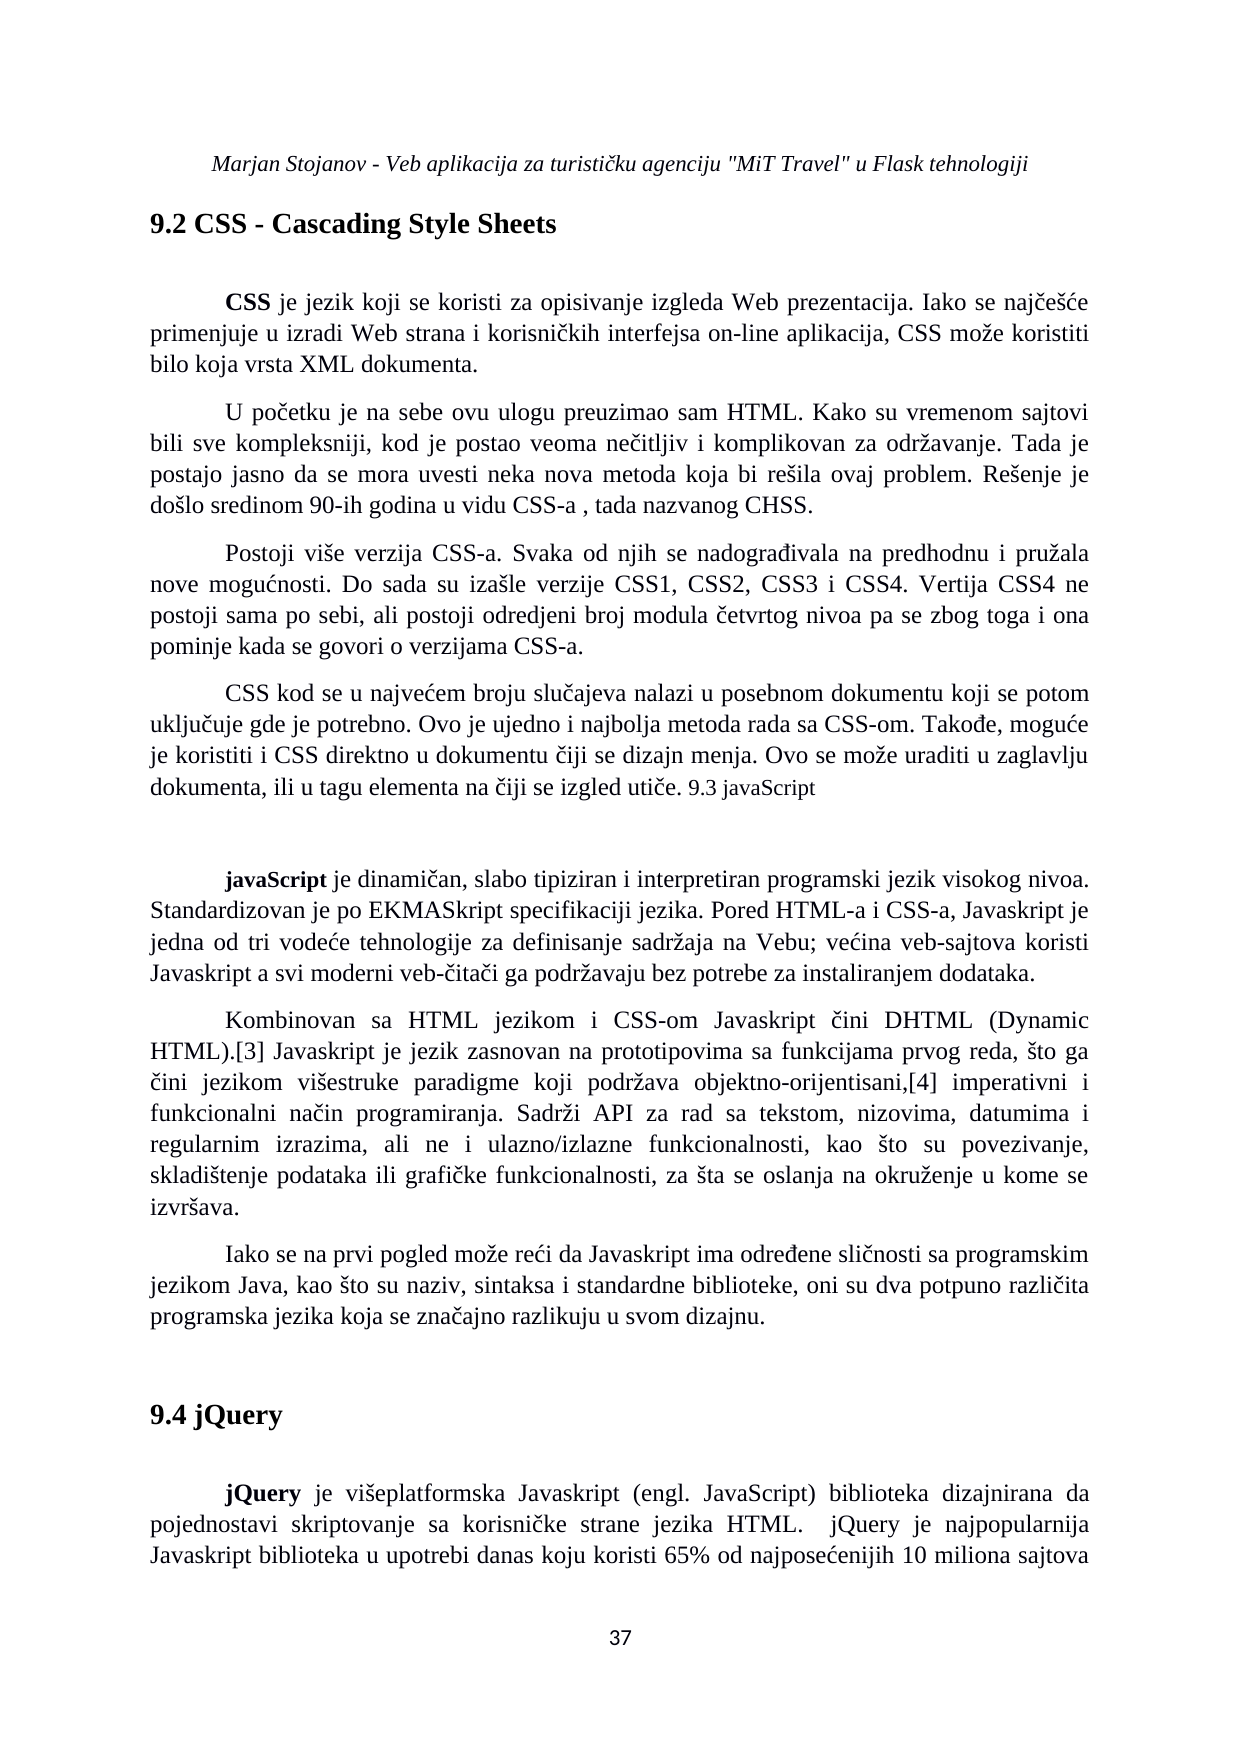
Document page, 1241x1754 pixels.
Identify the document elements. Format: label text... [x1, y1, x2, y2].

text javaScript je dinamičan, slabo tipiziran i interpretiran programski jezik visokog nivoa. Standardizovan je po EKMASkript specifikaciji jezika. Pored HTML-a i CSS-a, Javaskript je jedna od tri vodeće tehnologije za definisanje sadržaja na Vebu; većina veb-sajtova koristi Javaskript a svi moderni veb-čitači ga podržavaju bez potrebe za instaliranjem dodataka. [150, 864, 1090, 986]
text CSS je jezik koji se koristi za opisivanje izgleda Web prezentacija. Iako se najčešće primenjuje u izradi Web strana i korisničkih interfejsa on-line aplikacija, CSS može koristiti bilo koja vrsta XML dokumenta. [150, 287, 1090, 378]
text Kombinovan sa HTML jezikom i CSS-om Javaskript čini DHTML (Dynamic HTML).[3] Javaskript je jezik zasnovan na prototipovima sa funkcijama prvog reda, što ga čini jezikom višestruke paradigme koji podržava objektno-orijentisani,[4] imperativni i funkcionalni način programiranja. Sadrži API za rad sa tekstom, nizovima, datumima i regularnim izrazima, ali ne i ulazno/izlazne funkcionalnosti, kao što su povezivanje, skladištenje podataka ili grafičke funkcionalnosti, za šta se oslanja na okruženje u kome se izvršava. [150, 1005, 1090, 1220]
text U početku je na sebe ovu ulogu preuzimao sam HTML. Kako su vremenom sajtovi bili sve kompleksniji, kod je postao veoma nečitljiv i komplikovan za održavanje. Tada je postajo jasno da se mora uvesti neka nova metoda koja bi rešila ovaj problem. Rešenje je došlo sredinom 90-ih godina u vidu CSS-a , tada nazvanog CHSS. [150, 397, 1090, 519]
text Postoji više verzija CSS-a. Svaka od njih se nadograđivala na predhodnu i pružala nove mogućnosti. Do sada su izašle verzije CSS1, CSS2, CSS3 i CSS4. Vertija CSS4 ne postoji sama po sebi, ali postoji odredjeni broj modula četvrtog nivoa pa se zbog toga i ona pominje kada se govori o verzijama CSS-a. [150, 538, 1090, 659]
text jQuery je višeplatformska Javaskript (engl. JavaScript) biblioteka dizajnirana da pojednostavi skriptovanje sa korisničke strane jezika HTML. jQuery je najpopularnija Javaskript biblioteka u upotrebi danas koju koristi 65% od najposećenijih 10 miliona sajtova [150, 1478, 1090, 1569]
subtitle 9.4 jQuery [150, 1397, 1090, 1430]
text CSS kod se u najvećem broju slučajeva nalazi u posebnom dokumentu koji se potom uključuje gde je potrebno. Ovo je ujedno i najbolja metoda rada sa CSS-om. Takođe, moguće je koristiti i CSS direktno u dokumentu čiji se dizajn menja. Ovo se može uraditi u zaglavlju dokumenta, ili u tagu elementa na čiji se izgled utiče. 9.3 javaScript [150, 678, 1090, 800]
subtitle 9.2 CSS - Cascading Style Sheets [150, 206, 1090, 239]
text Iako se na prvi pogled može reći da Javaskript ima određene sličnosti sa programskim jezikom Java, kao što su naziv, sintaksa i standardne biblioteke, oni su dva potpuno različita programska jezika koja se značajno razlikuju u svom dizajnu. [150, 1239, 1090, 1330]
